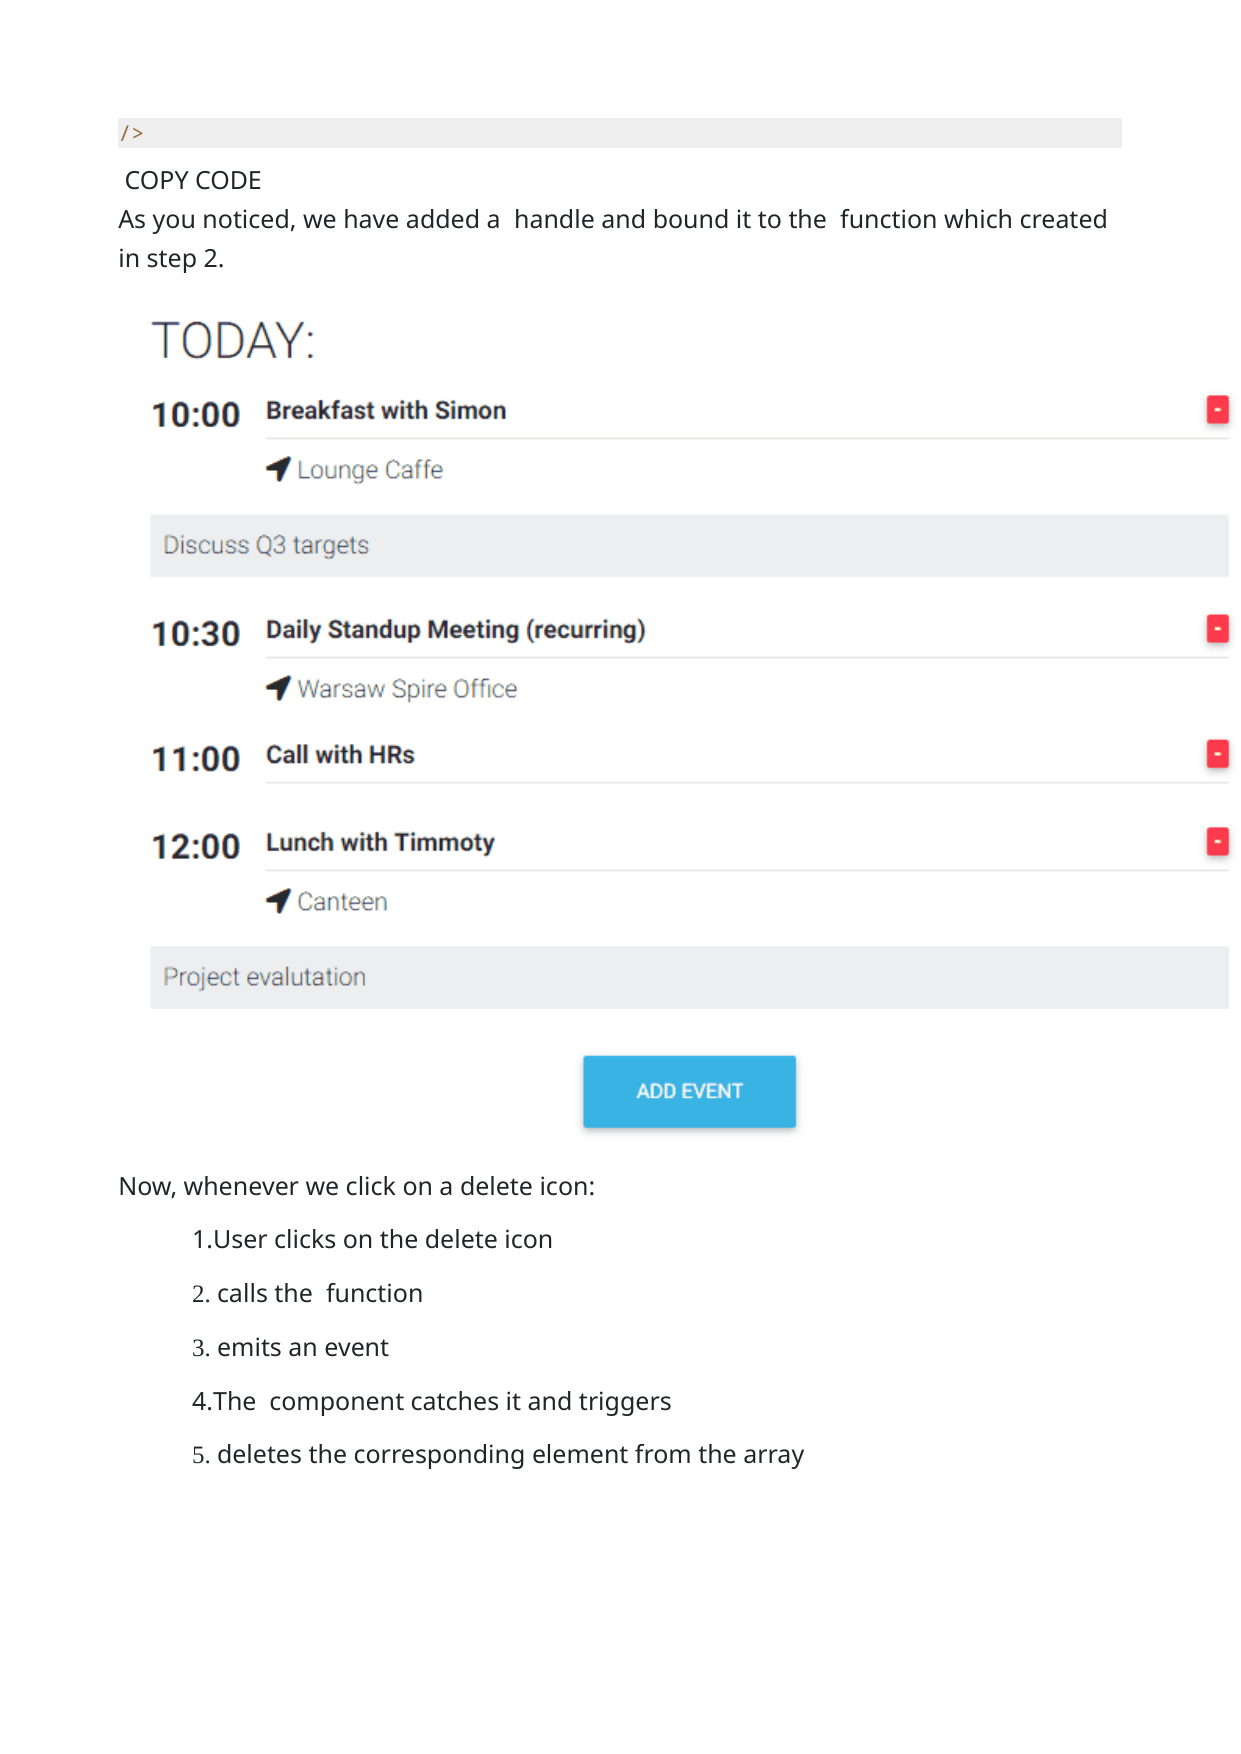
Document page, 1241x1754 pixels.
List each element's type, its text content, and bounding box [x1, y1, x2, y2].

list The component catches it and triggers [118, 1383, 1122, 1417]
text COPY CODE [118, 163, 1122, 197]
text Now, whenever we click on a delete icon: [118, 1168, 1122, 1202]
picture [118, 295, 1241, 1150]
list deletes the corresponding element from the array [118, 1437, 1122, 1471]
text As you noticed, we have added a handle and bound it to the function which created in step 2. [118, 202, 1122, 275]
list emits an event [118, 1330, 1122, 1364]
text /> [118, 118, 1122, 148]
list User clicks on the delete icon [118, 1222, 1122, 1256]
list calls the function [118, 1276, 1122, 1310]
